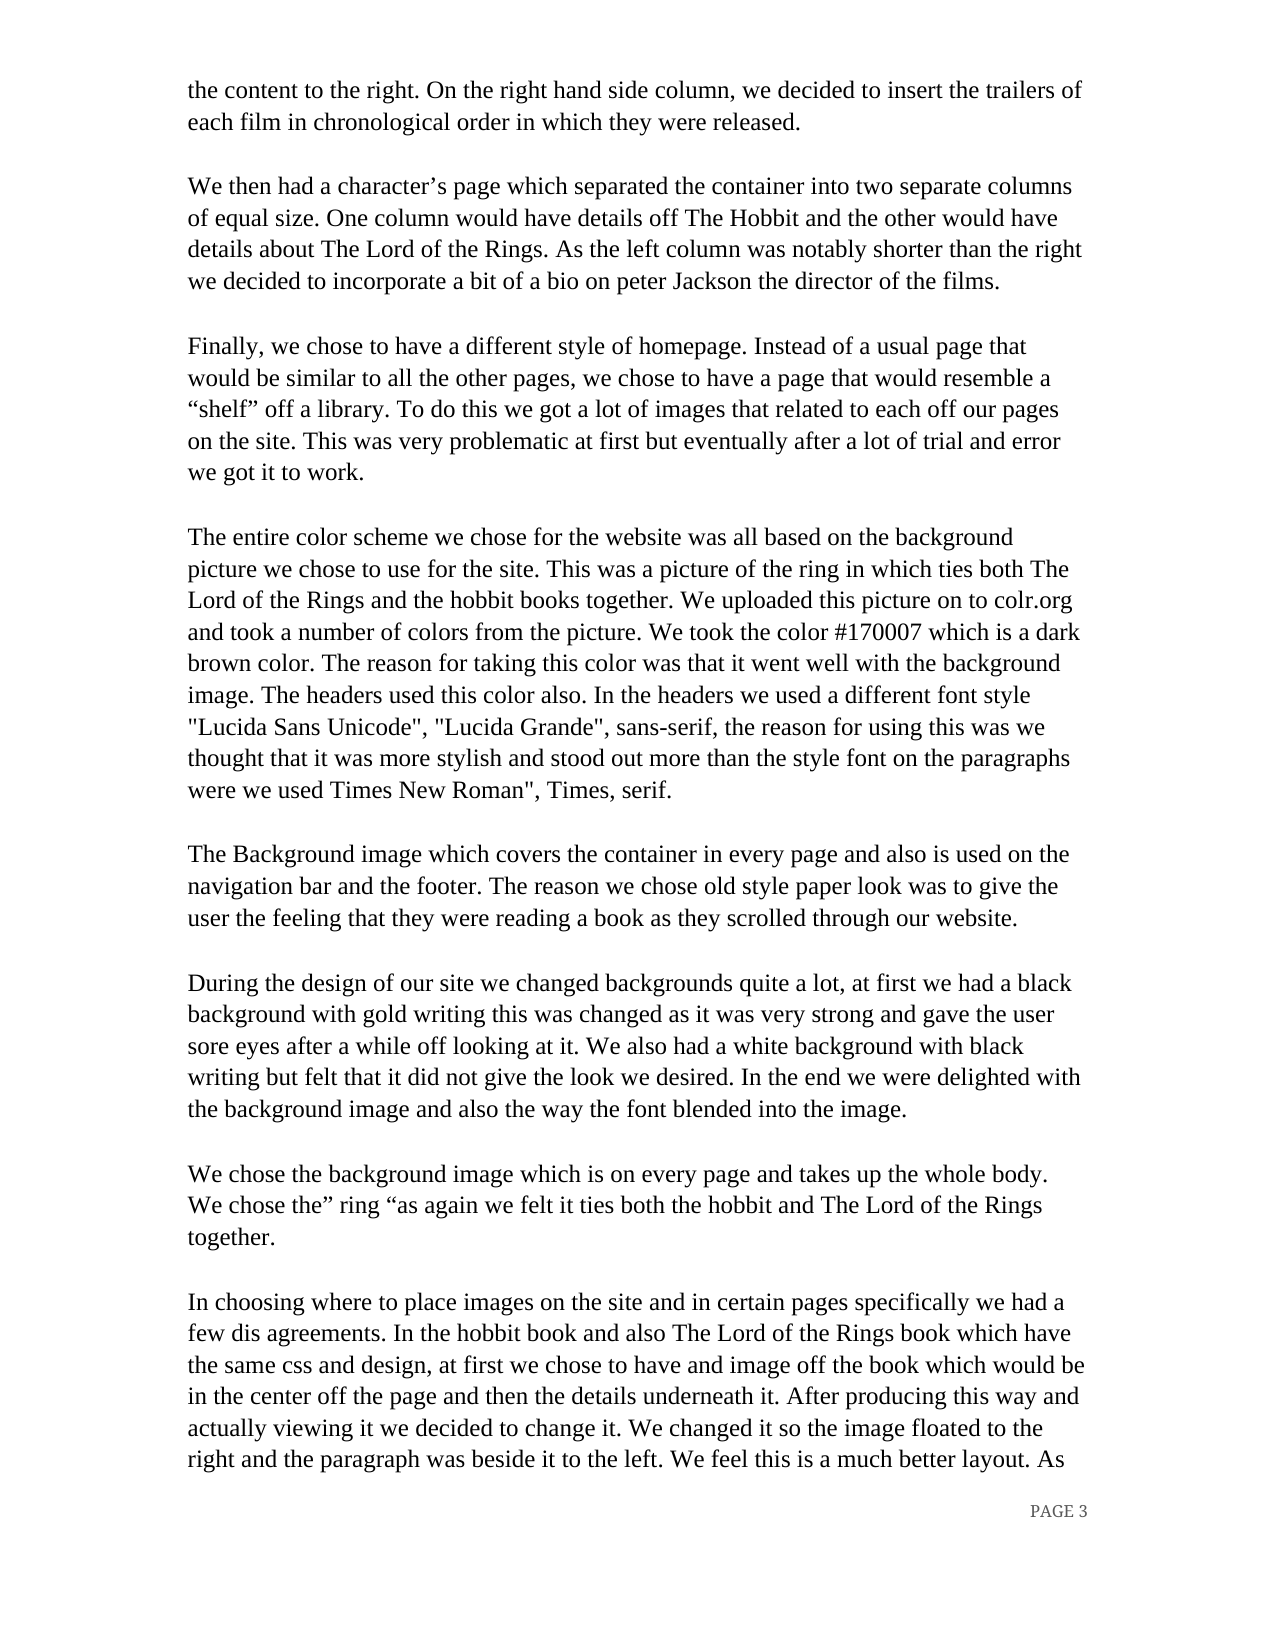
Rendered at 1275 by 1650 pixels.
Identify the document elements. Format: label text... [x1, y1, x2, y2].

text Finally, we chose to have a different style of homepage. Instead of a usual page that would be similar to all the other pages, we chose to have a page that would resemble a “shelf” off a library. To do this we got a lot of images that related to each off our pages on the site. This was very problematic at first but eventually after a lot of trial and error we got it to work. [187, 331, 1087, 486]
text We then had a character’s page which separated the container into two separate columns of equal size. One column would have details off The Hobbit and the other would have details about The Lord of the Rings. As the left column was notably shorter than the right we decided to incorporate a bit of a bio on peter Jackson the director of the films. [187, 171, 1087, 295]
text The entire color scheme we chose for the website was all based on the background picture we chose to use for the site. This was a picture of the ring in which ties both The Lord of the Rings and the hobbit books together. We uploaded this picture on to colr.org and took a number of colors from the picture. We took the color #170007 which is a dark brown color. The reason for taking this color was that it went well with the background image. The headers used this color also. In the headers we used a different font style "Lucida Sans Unicode", "Lucida Grande", sans-serif, the reason for using this was we thought that it was more stylish and stood out more than the style font on the paragraphs were we used Times New Roman", Times, serif. [187, 522, 1087, 803]
text During the design of our site we changed backgrounds quite a lot, at first we had a black background with gold writing this was changed as it was very strong and gave the user sore eyes after a while off looking at it. We also had a white background with black writing but felt that it did not give the look we desired. In the end we were delighted with the background image and also the way the font blended into the image. [187, 968, 1087, 1123]
text We chose the background image which is on every page and takes up the whole body. We chose the” ring “as again we felt it ties both the hobbit and The Lord of the Rings together. [187, 1159, 1087, 1251]
text the content to the right. On the right hand side column, we decided to insert the trailers of each film in chronological order in which they were released. [187, 75, 1087, 135]
text In choosing where to place images on the site and in certain pages specifically we had a few dis agreements. In the hobbit book and also The Lord of the Rings book which have the same css and design, at first we chose to have and image off the book which would be in the center off the page and then the details underneath it. After producing this way and actually viewing it we decided to change it. We changed it so the image floated to the right and the paragraph was beside it to the left. We feel this is a much better layout. As [187, 1287, 1087, 1473]
text The Background image which covers the container in every page and also is used on the navigation bar and the footer. The reason we chose old style paper look was to give the user the feeling that they were reading a book as they scrolled through our website. [187, 839, 1087, 931]
